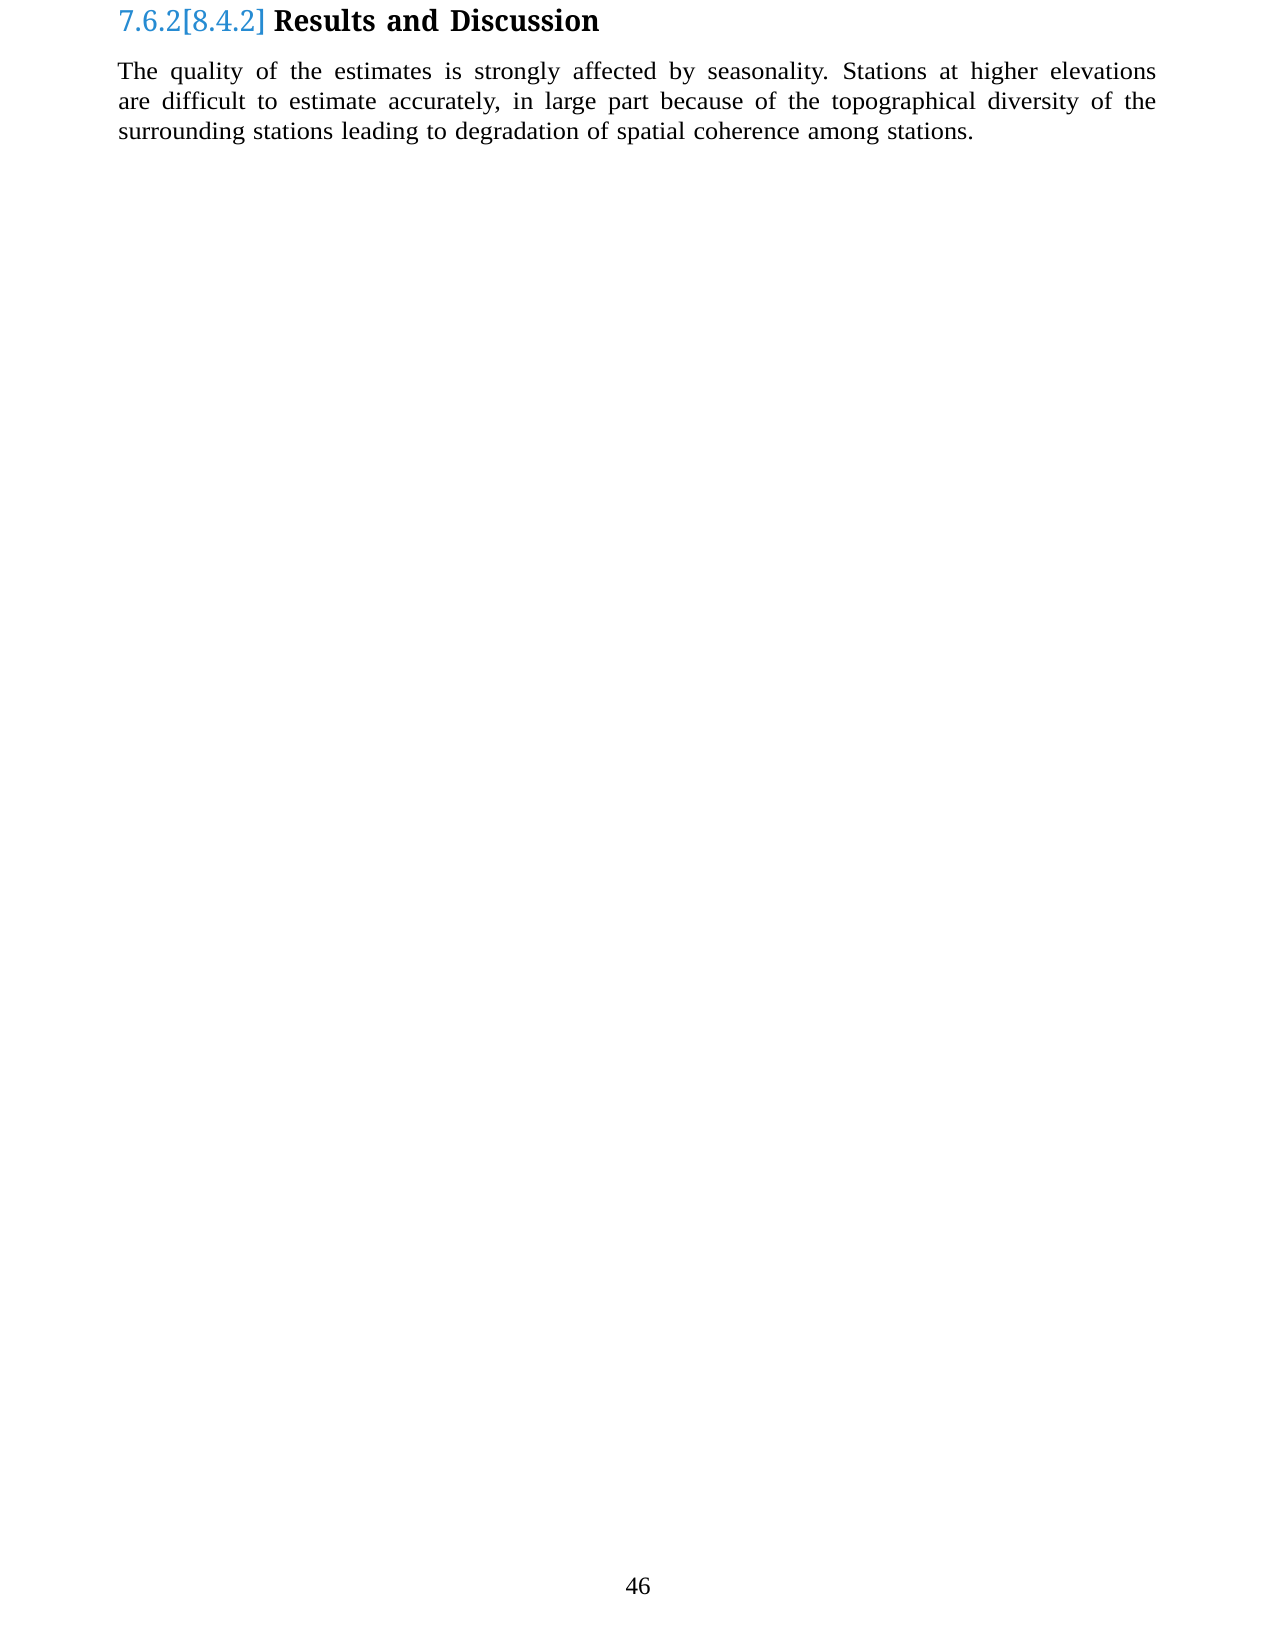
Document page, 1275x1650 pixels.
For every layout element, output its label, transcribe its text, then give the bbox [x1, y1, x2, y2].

subtitle Results and Discussion [118, 0, 1179, 40]
text The quality of the estimates is strongly affected by seasonality. Stations at higher elevations are difficult to estimate accurately, in large part because of the topographical diversity of the surrounding stations leading to degradation of spatial coherence among stations. [117, 56, 1157, 145]
